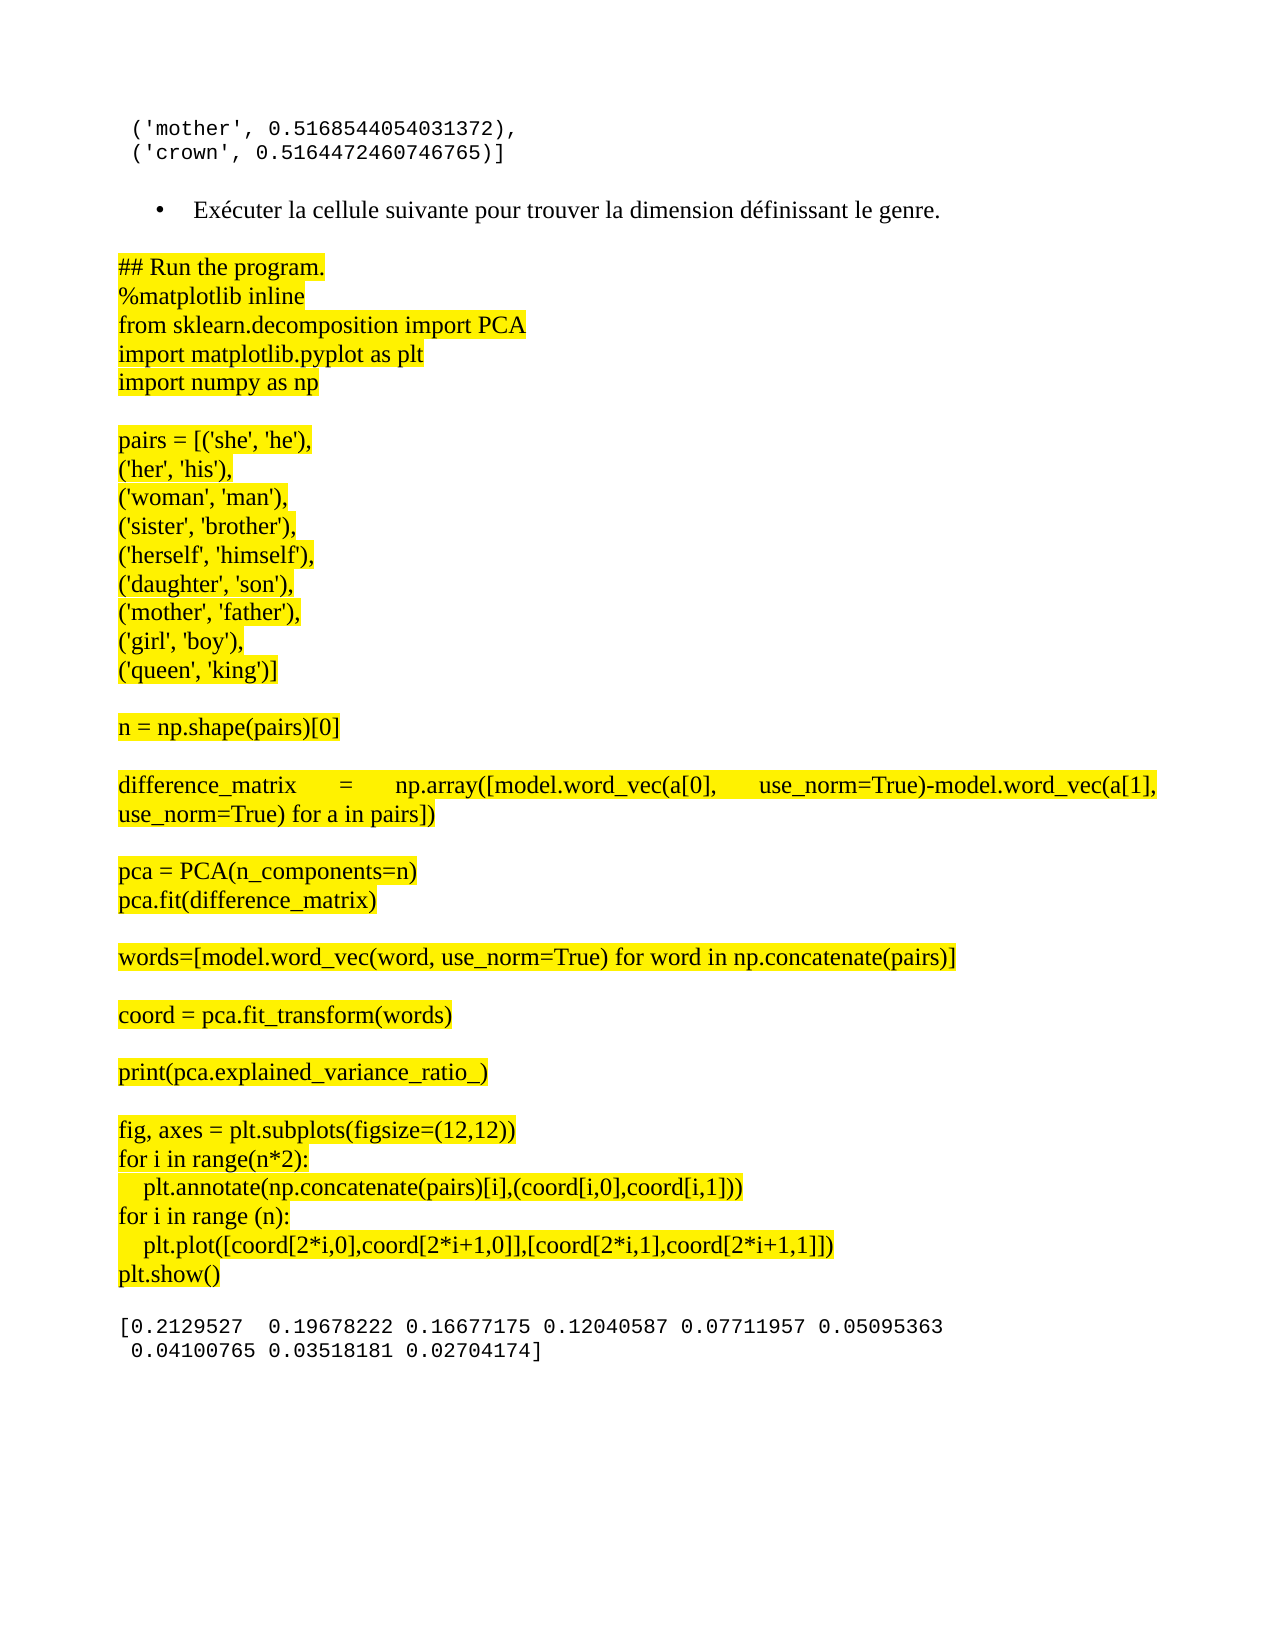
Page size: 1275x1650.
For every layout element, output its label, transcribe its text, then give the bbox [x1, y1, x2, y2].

text pca.fit(difference_matrix) [118, 885, 1157, 914]
text difference_matrix = np.array([model.word_vec(a[0], use_norm=True)-model.word_vec(a[1], use_norm=True) for a in pairs]) [118, 770, 1157, 827]
text import matplotlib.pyplot as plt [118, 339, 1157, 367]
text pairs = [('she', 'he'), [118, 425, 1157, 454]
text from sklearn.decomposition import PCA [118, 310, 1157, 339]
text %matplotlib inline [118, 281, 1157, 310]
text fig, axes = plt.subplots(figsize=(12,12)) [118, 1115, 1157, 1144]
text ('mother', 0.5168544054031372), [118, 118, 1157, 142]
text pca = PCA(n_components=n) [118, 856, 1157, 885]
text n = np.shape(pairs)[0] [118, 712, 1157, 741]
text ('mother', 'father'), [118, 597, 1157, 626]
text [0.2129527 0.19678222 0.16677175 0.12040587 0.07711957 0.05095363 [118, 1316, 1157, 1340]
text 0.04100765 0.03518181 0.02704174] [118, 1340, 1157, 1363]
text ('woman', 'man'), [118, 482, 1157, 511]
text import numpy as np [118, 367, 1157, 396]
text ('crown', 0.5164472460746765)] [118, 142, 1157, 165]
text ('daughter', 'son'), [118, 569, 1157, 597]
text print(pca.explained_variance_ratio_) [118, 1057, 1157, 1086]
text ## Run the program. [118, 252, 1157, 281]
text for i in range(n*2): [118, 1144, 1157, 1172]
text plt.plot([coord[2*i,0],coord[2*i+1,0]],[coord[2*i,1],coord[2*i+1,1]]) [118, 1230, 1157, 1259]
text ('queen', 'king')] [118, 655, 1157, 684]
text plt.annotate(np.concatenate(pairs)[i],(coord[i,0],coord[i,1])) [118, 1172, 1157, 1201]
text plt.show() [118, 1259, 1157, 1287]
text for i in range (n): [118, 1201, 1157, 1230]
text words=[model.word_vec(word, use_norm=True) for word in np.concatenate(pairs)] [118, 942, 1157, 971]
list Exécuter la cellule suivante pour trouver la dimension définissant le genre. [156, 195, 1157, 224]
text ('her', 'his'), [118, 454, 1157, 482]
text ('sister', 'brother'), [118, 511, 1157, 540]
text ('herself', 'himself'), [118, 540, 1157, 569]
text coord = pca.fit_transform(words) [118, 1000, 1157, 1029]
text ('girl', 'boy'), [118, 626, 1157, 655]
